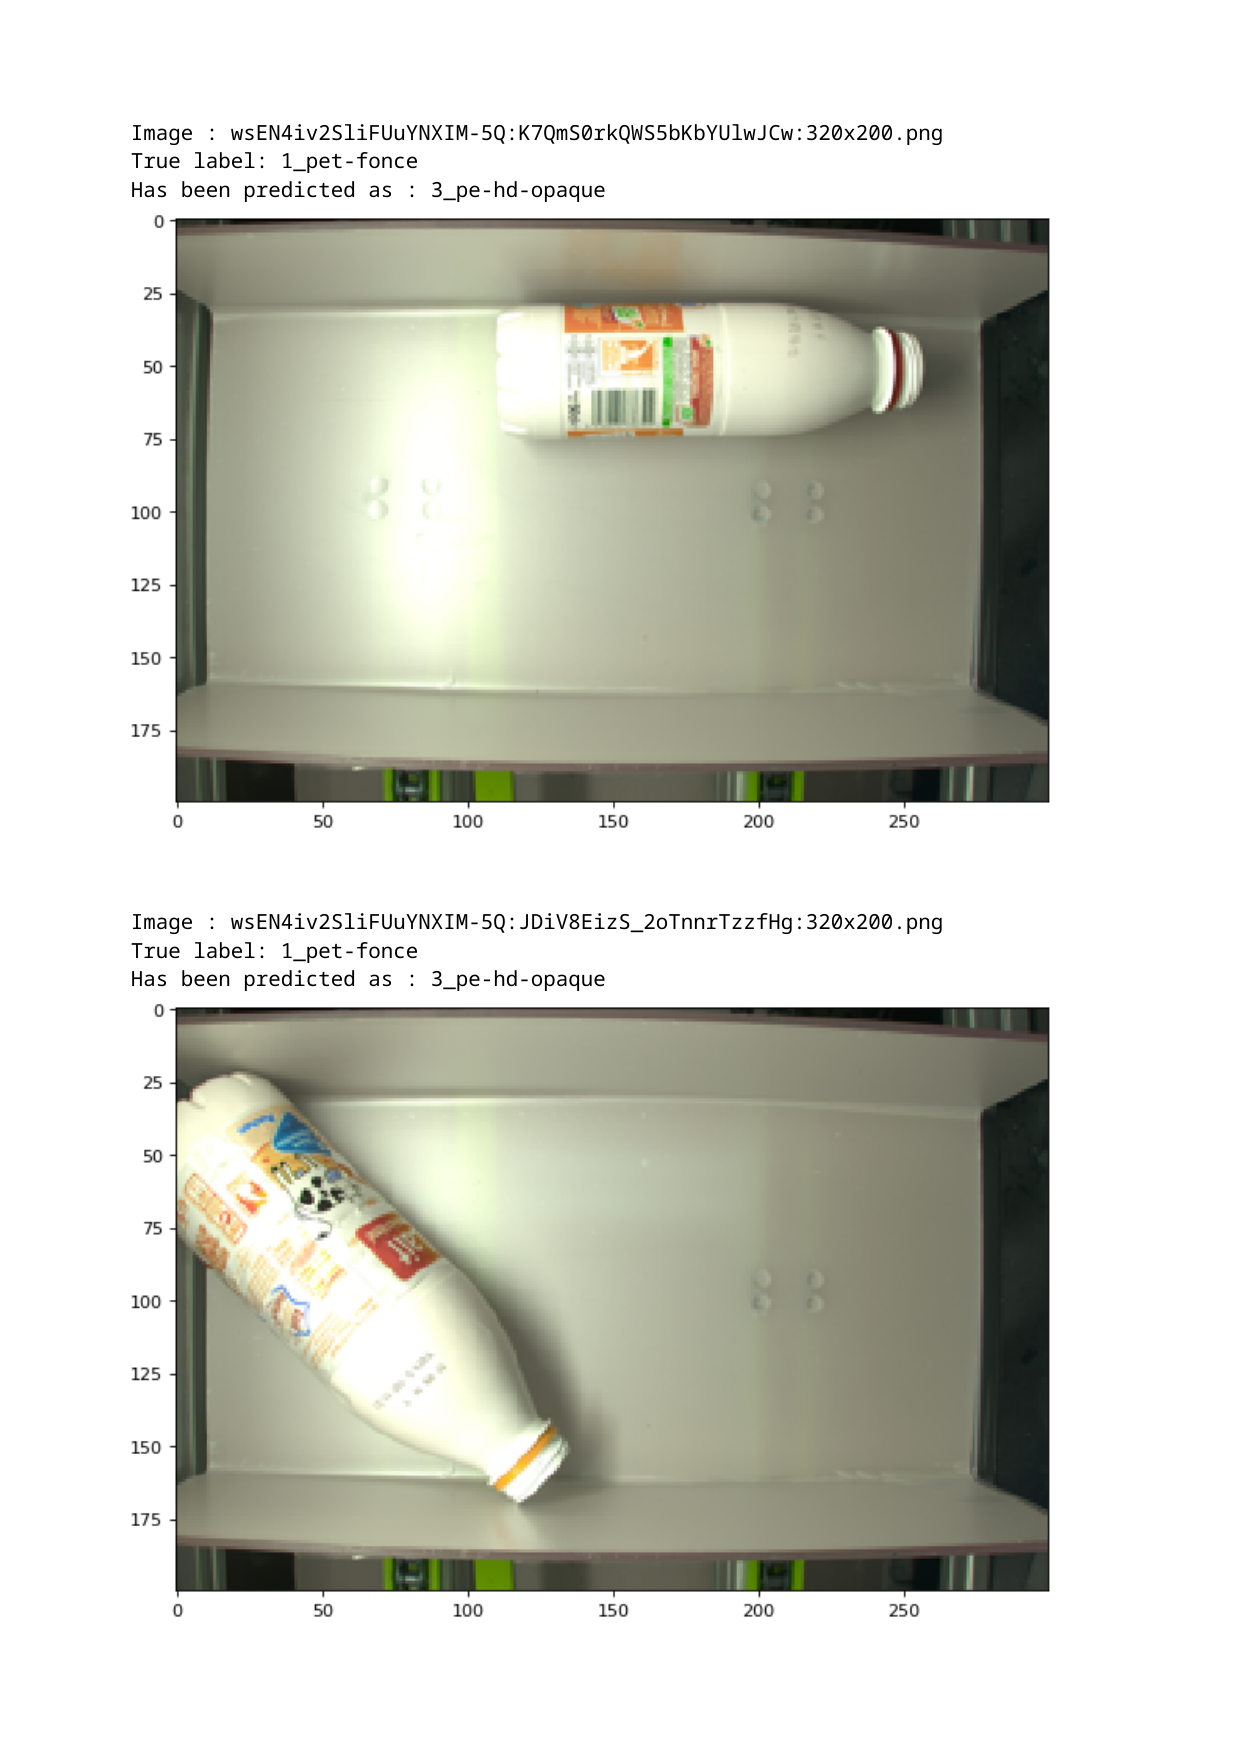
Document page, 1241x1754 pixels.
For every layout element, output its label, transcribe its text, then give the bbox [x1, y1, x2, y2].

text True label: 1_pet-fonce [118, 936, 1122, 964]
text Image : wsEN4iv2SliFUuYNXIM-5Q:JDiV8EizS_2oTnnrTzzfHg:320x200.png [118, 907, 1122, 936]
text Has been predicted as : 3_pe-hd-opaque [118, 964, 1122, 993]
text Image : wsEN4iv2SliFUuYNXIM-5Q:K7QmS0rkQWS5bKbYUlwJCw:320x200.png [118, 118, 1122, 147]
picture [118, 993, 1059, 1631]
text Has been predicted as : 3_pe-hd-opaque [118, 175, 1122, 204]
picture [118, 203, 1059, 842]
text True label: 1_pet-fonce [118, 147, 1122, 175]
